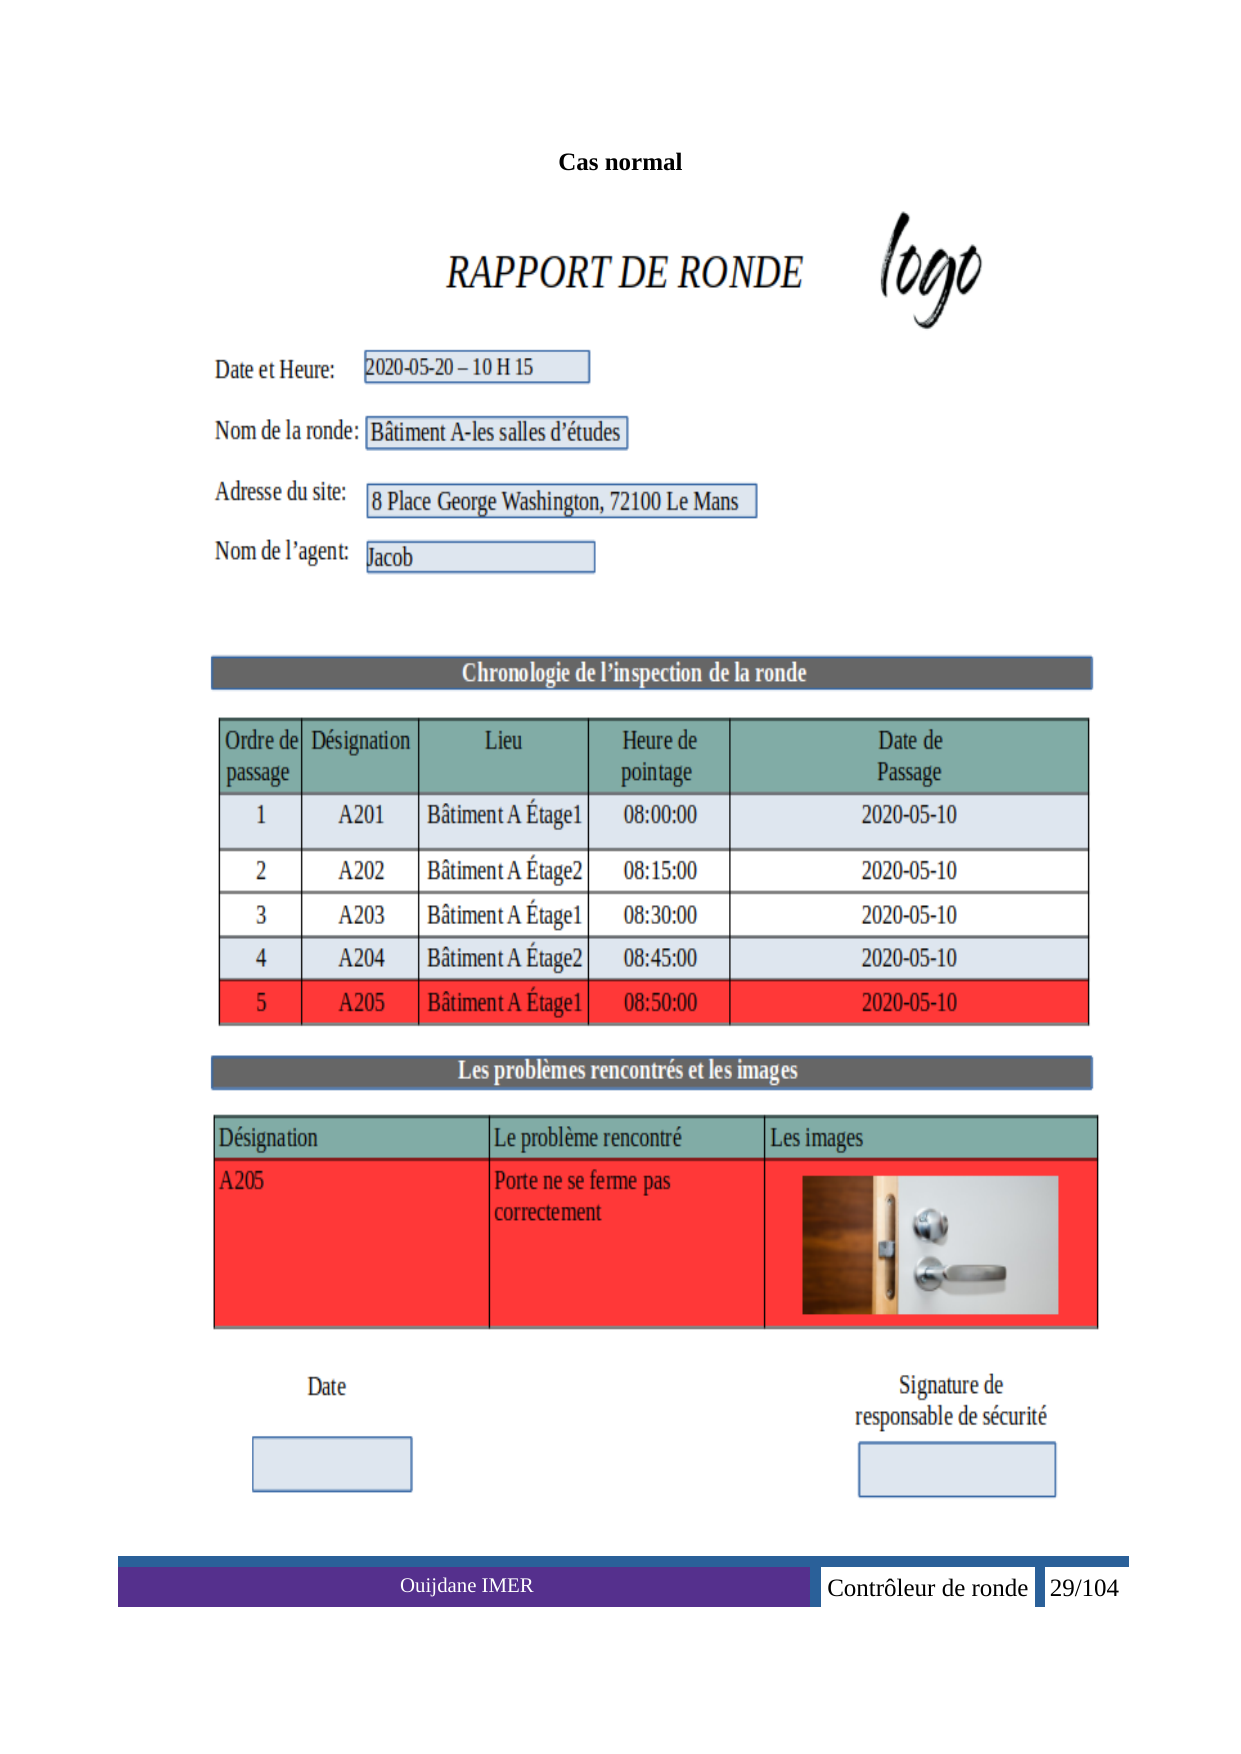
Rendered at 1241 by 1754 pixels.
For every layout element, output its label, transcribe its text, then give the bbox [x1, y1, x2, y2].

picture [116, 198, 1137, 1513]
text Cas normal [118, 147, 1122, 176]
